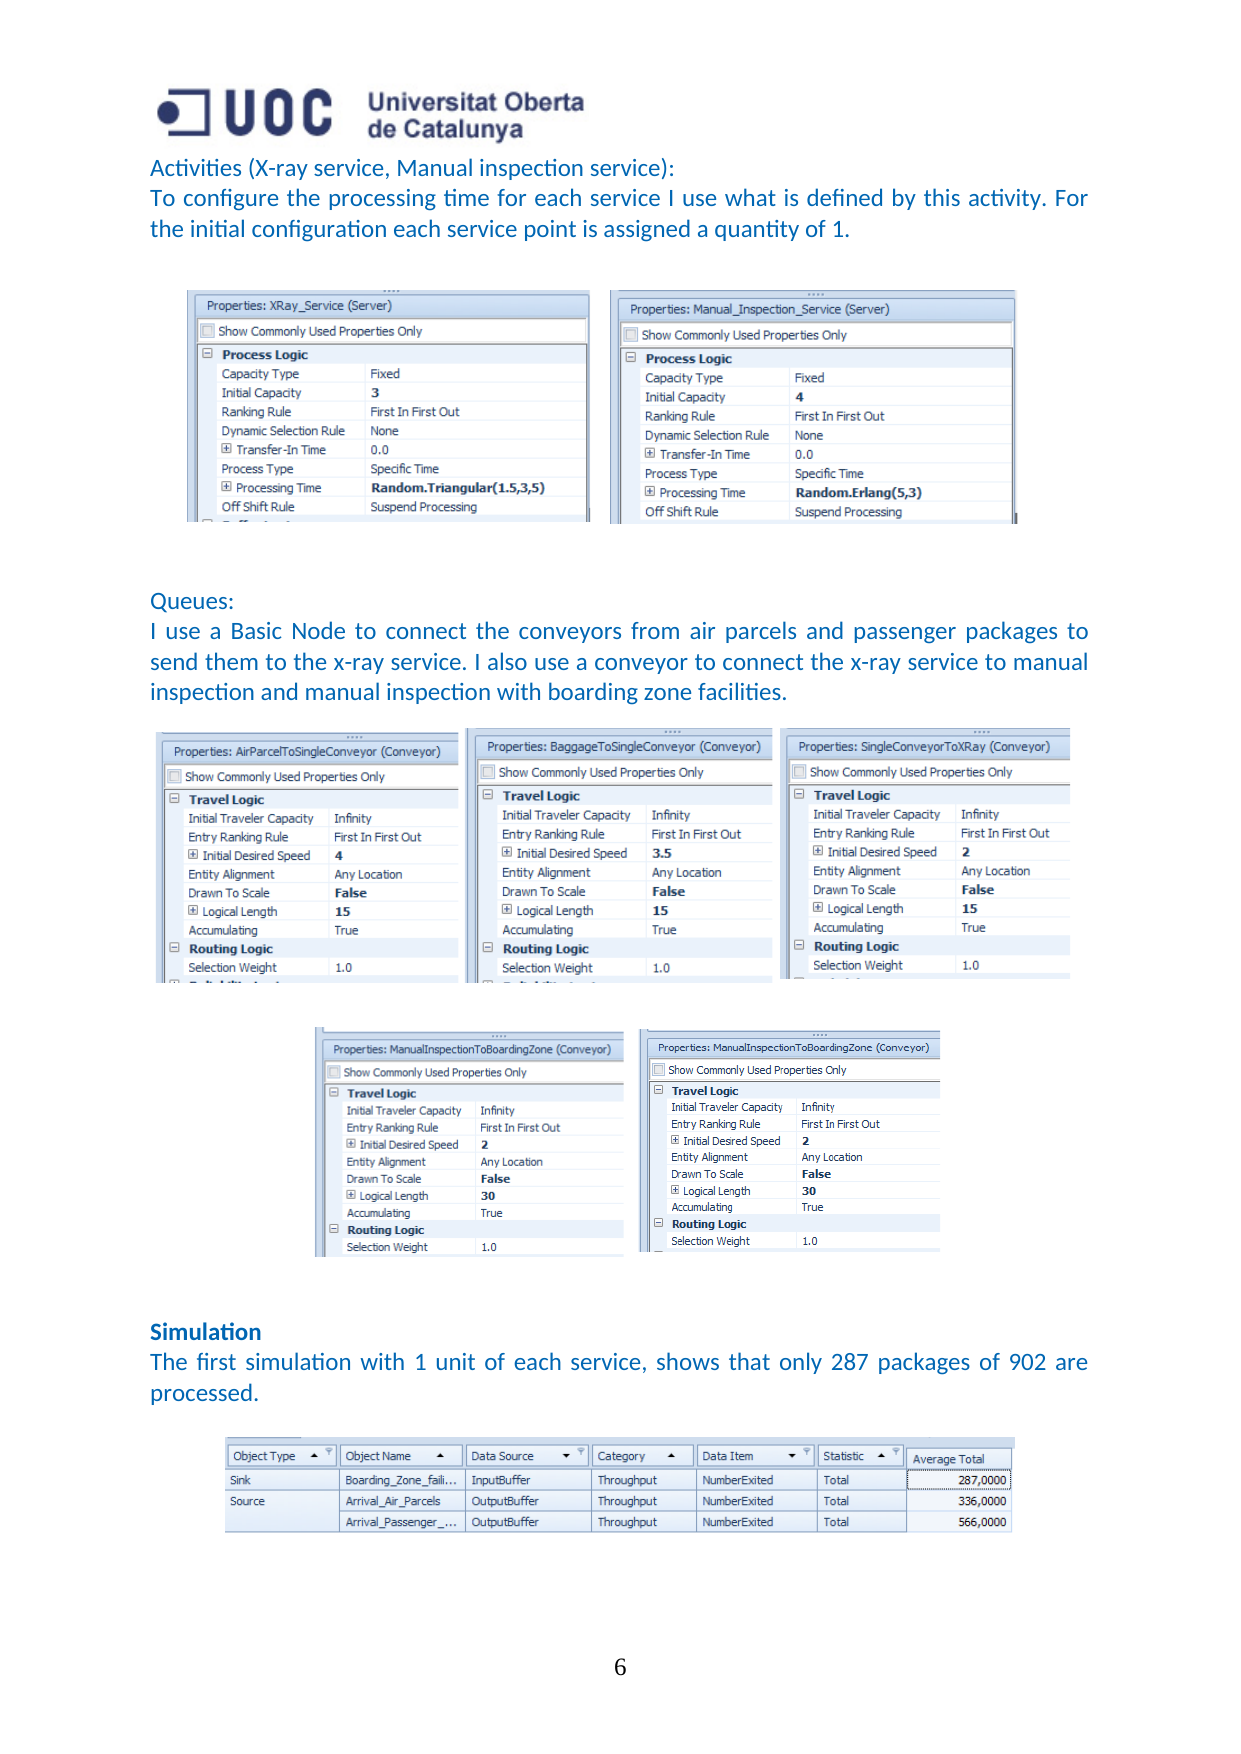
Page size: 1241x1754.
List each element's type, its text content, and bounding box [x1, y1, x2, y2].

picture [752, 1437, 879, 1493]
text The first simulation with 1 unit of each service, shows that only 287 packages of 902 are processed. [150, 1346, 1090, 1407]
picture [777, 1029, 820, 1252]
picture [294, 732, 337, 983]
text Activities (X-ray service, Manual inspection service): [150, 152, 1090, 182]
picture [153, 73, 589, 152]
picture [375, 290, 433, 512]
text To configure the processing time for each service I use what is defined by this activity. For the initial configuration each service point is assigned a quantity of 1. [150, 182, 1090, 243]
text Queues: [150, 585, 1090, 615]
picture [800, 290, 859, 512]
text I use a Basic Node to connect the conveyors from air parcels and passenger packages to send them to the x-ray service. I also use a conveyor to connect the x-ray service to manual inspection and manual inspection with boarding zone facilities. [150, 615, 1090, 707]
text Simulation [150, 1316, 1090, 1346]
picture [457, 1027, 501, 1255]
picture [912, 728, 953, 979]
picture [605, 728, 648, 983]
